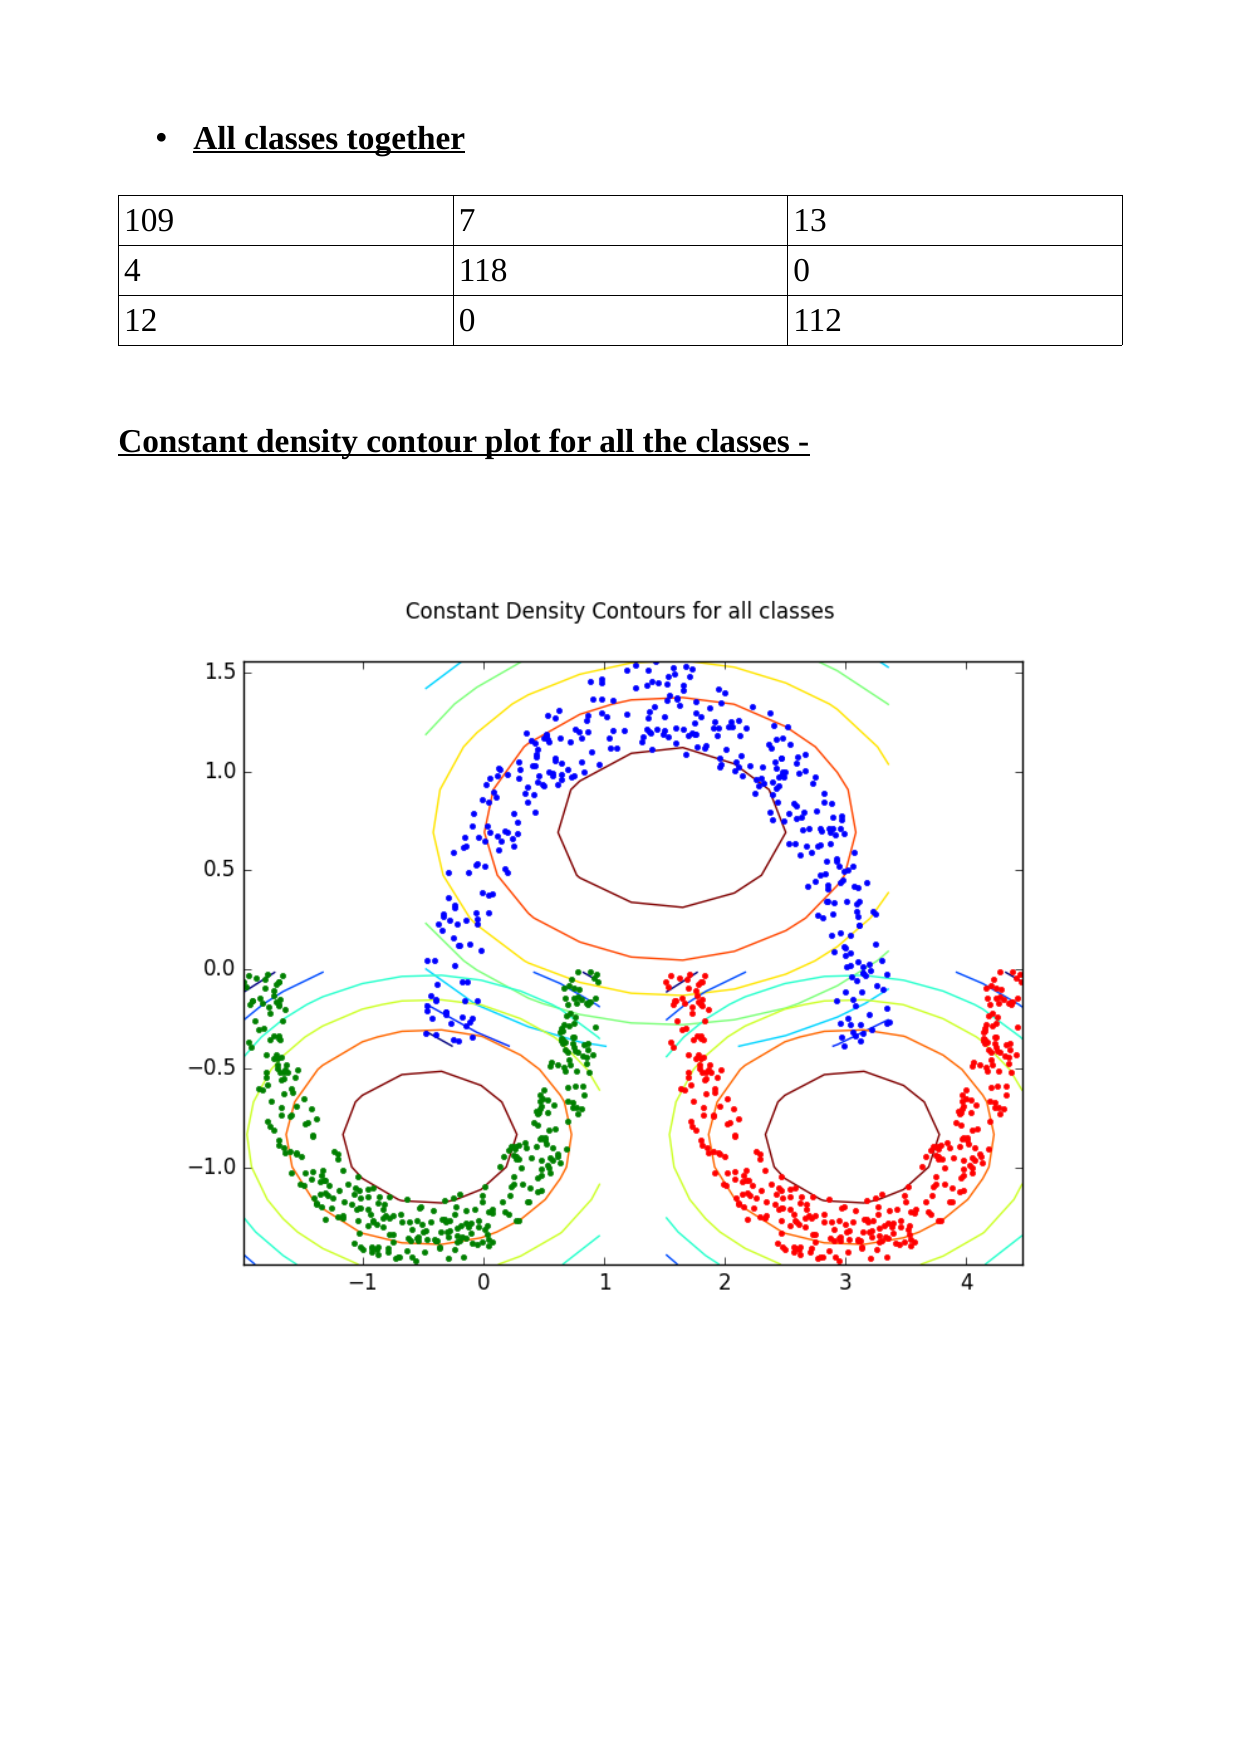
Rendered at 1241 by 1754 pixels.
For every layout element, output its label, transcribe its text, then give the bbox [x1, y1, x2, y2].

picture [118, 586, 1123, 1340]
table_cell 118 [454, 246, 787, 294]
table_header 109 [119, 196, 453, 245]
table_cell 12 [119, 296, 453, 344]
table_cell 4 [119, 246, 453, 294]
list All classes together [156, 118, 1122, 156]
table_cell 0 [788, 246, 1122, 294]
table_header 7 [454, 196, 787, 245]
table_cell 0 [454, 296, 787, 344]
table_cell 112 [788, 296, 1122, 344]
table_header 13 [788, 196, 1122, 245]
text Constant density contour plot for all the classes - [118, 421, 1122, 459]
